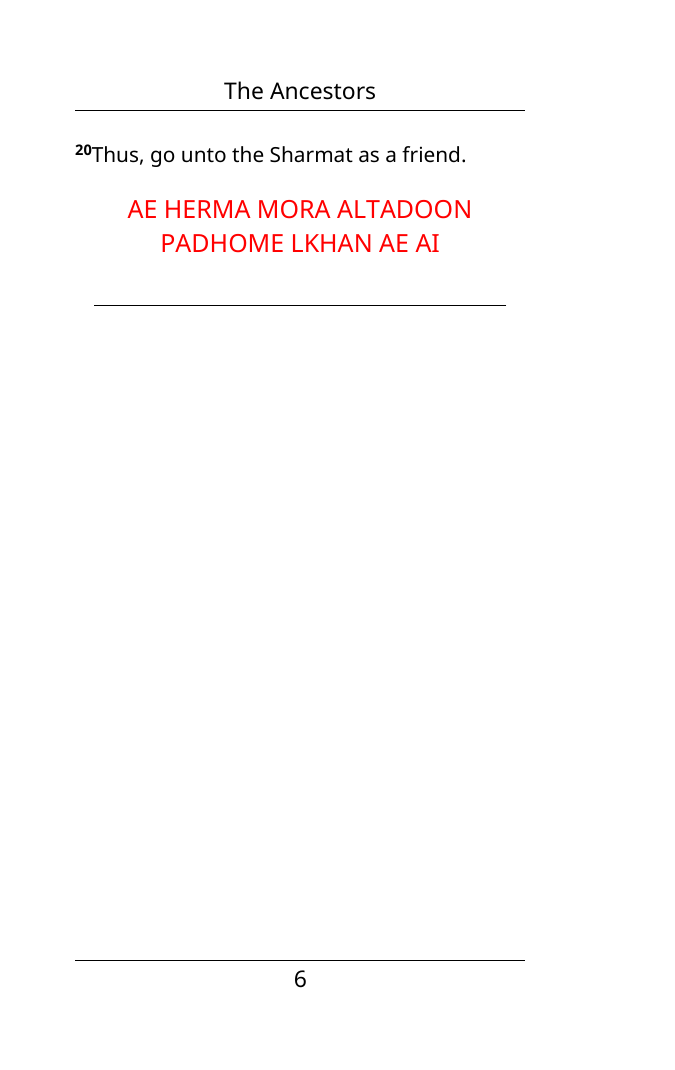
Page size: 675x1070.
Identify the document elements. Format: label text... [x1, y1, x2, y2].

text 20Thus, go unto the Sharmat as a friend. [75, 140, 525, 168]
text AE HERMA MORA ALTADOON [75, 191, 525, 225]
text PADHOME LKHAN AE AI [75, 225, 525, 259]
